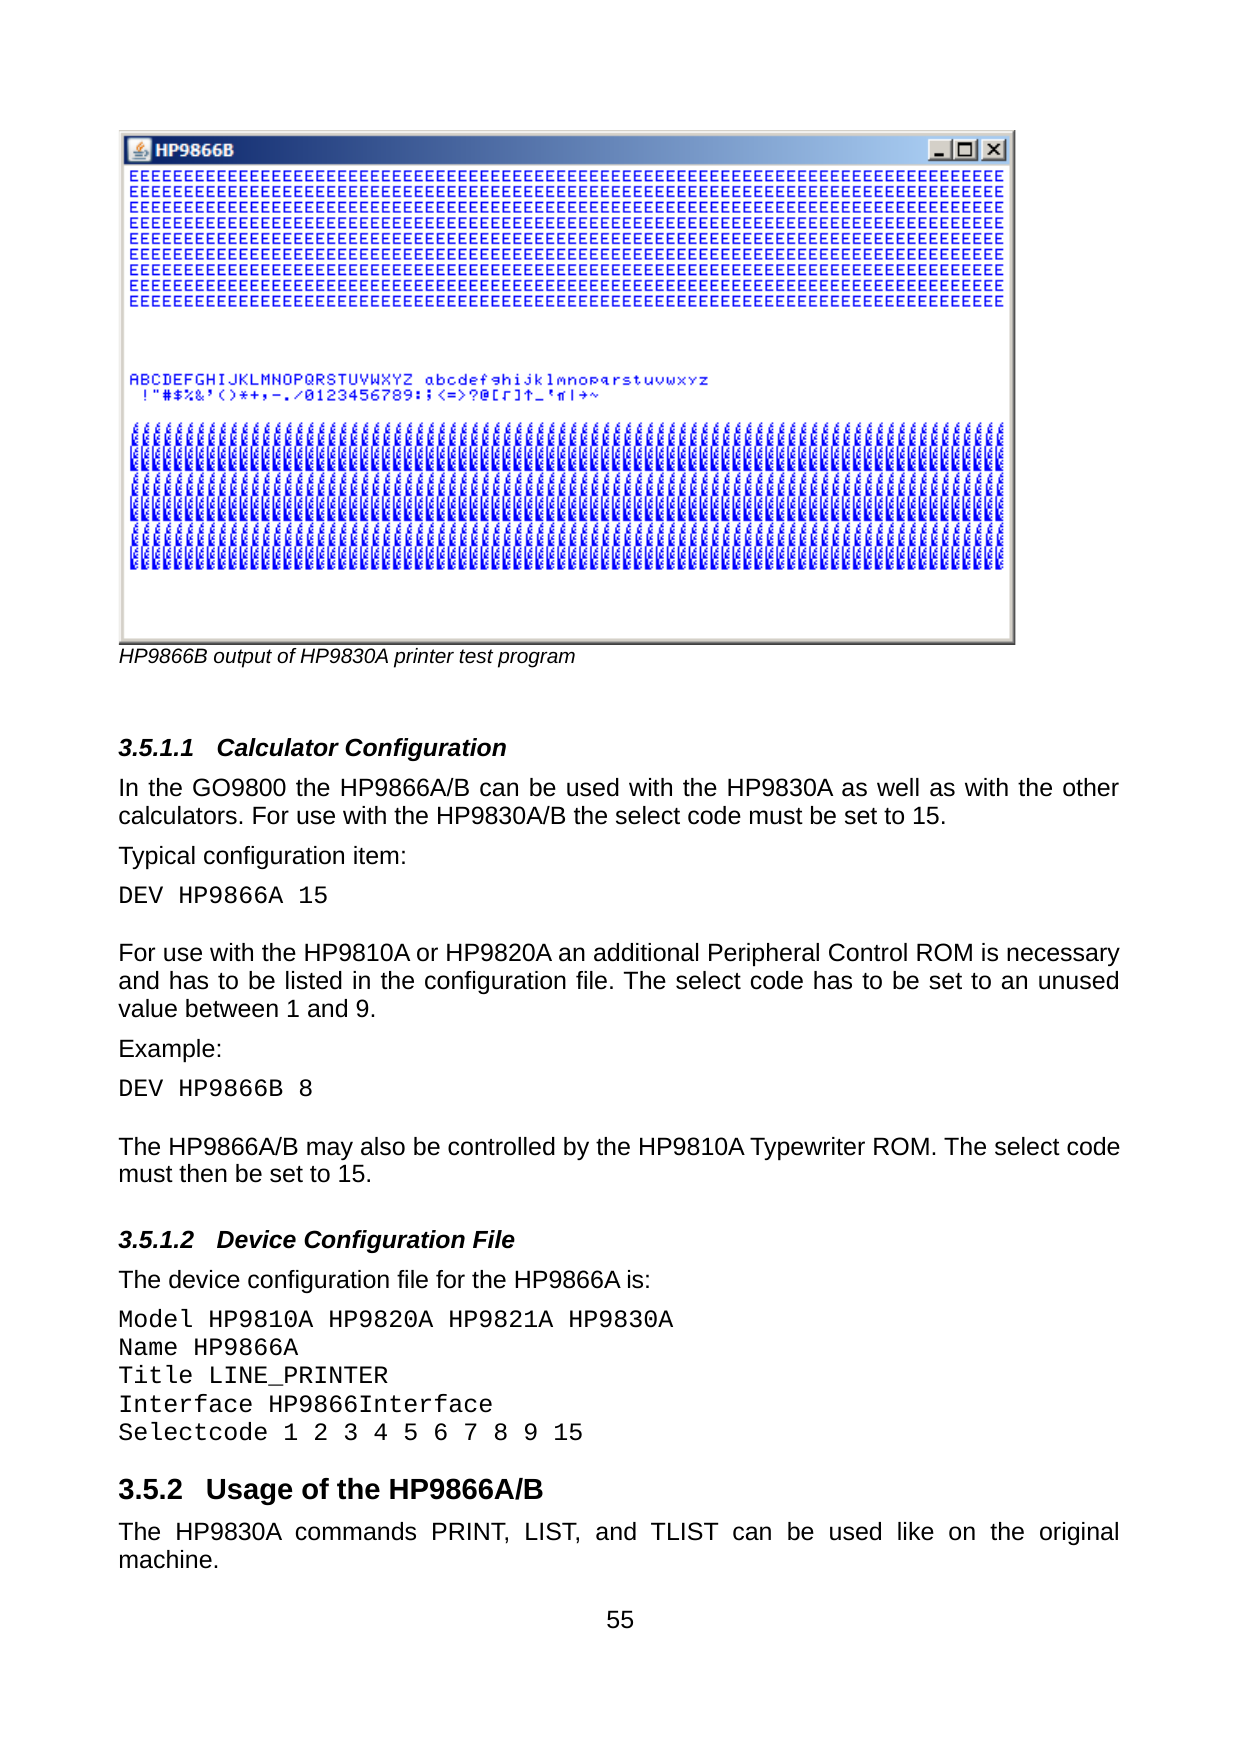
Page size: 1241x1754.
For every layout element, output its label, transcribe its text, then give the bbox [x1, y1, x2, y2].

subtitle Calculator Configuration [118, 733, 1122, 761]
text The HP9830A commands PRINT, LIST, and TLIST can be used like on the original machine. [118, 1518, 1122, 1574]
text Selectcode 1 2 3 4 5 6 7 8 9 15 [118, 1420, 1122, 1448]
text DEV HP9866A 15 [118, 882, 1122, 911]
text Model HP9810A HP9820A HP9821A HP9830A [118, 1306, 1122, 1335]
subtitle Usage of the HP9866A/B [118, 1473, 1122, 1506]
text Interface HP9866Interface [118, 1391, 1122, 1420]
text The device configuration file for the HP9866A is: [118, 1266, 1122, 1294]
subtitle Device Configuration File [118, 1226, 1122, 1253]
text Title LINE_PRINTER [118, 1363, 1122, 1391]
text DEV HP9866B 8 [118, 1076, 1122, 1104]
text HP9866B output of HP9830A printer test program [118, 645, 1015, 668]
text In the GO9800 the HP9866A/B can be used with the HP9830A as well as with the other calculators. For use with the HP9830A/B the select code must be set to 15. [118, 774, 1122, 829]
text Typical configuration item: [118, 842, 1122, 870]
text For use with the HP9810A or HP9820A an additional Peripheral Control ROM is necessary and has to be listed in the configuration file. The select code has to be set to an unused value between 1 and 9. [118, 939, 1122, 1023]
text Example: [118, 1035, 1122, 1063]
picture [118, 130, 1016, 645]
text Name HP9866A [118, 1335, 1122, 1363]
text The HP9866A/B may also be controlled by the HP9810A Typewriter ROM. The select code must then be set to 15. [118, 1132, 1122, 1188]
